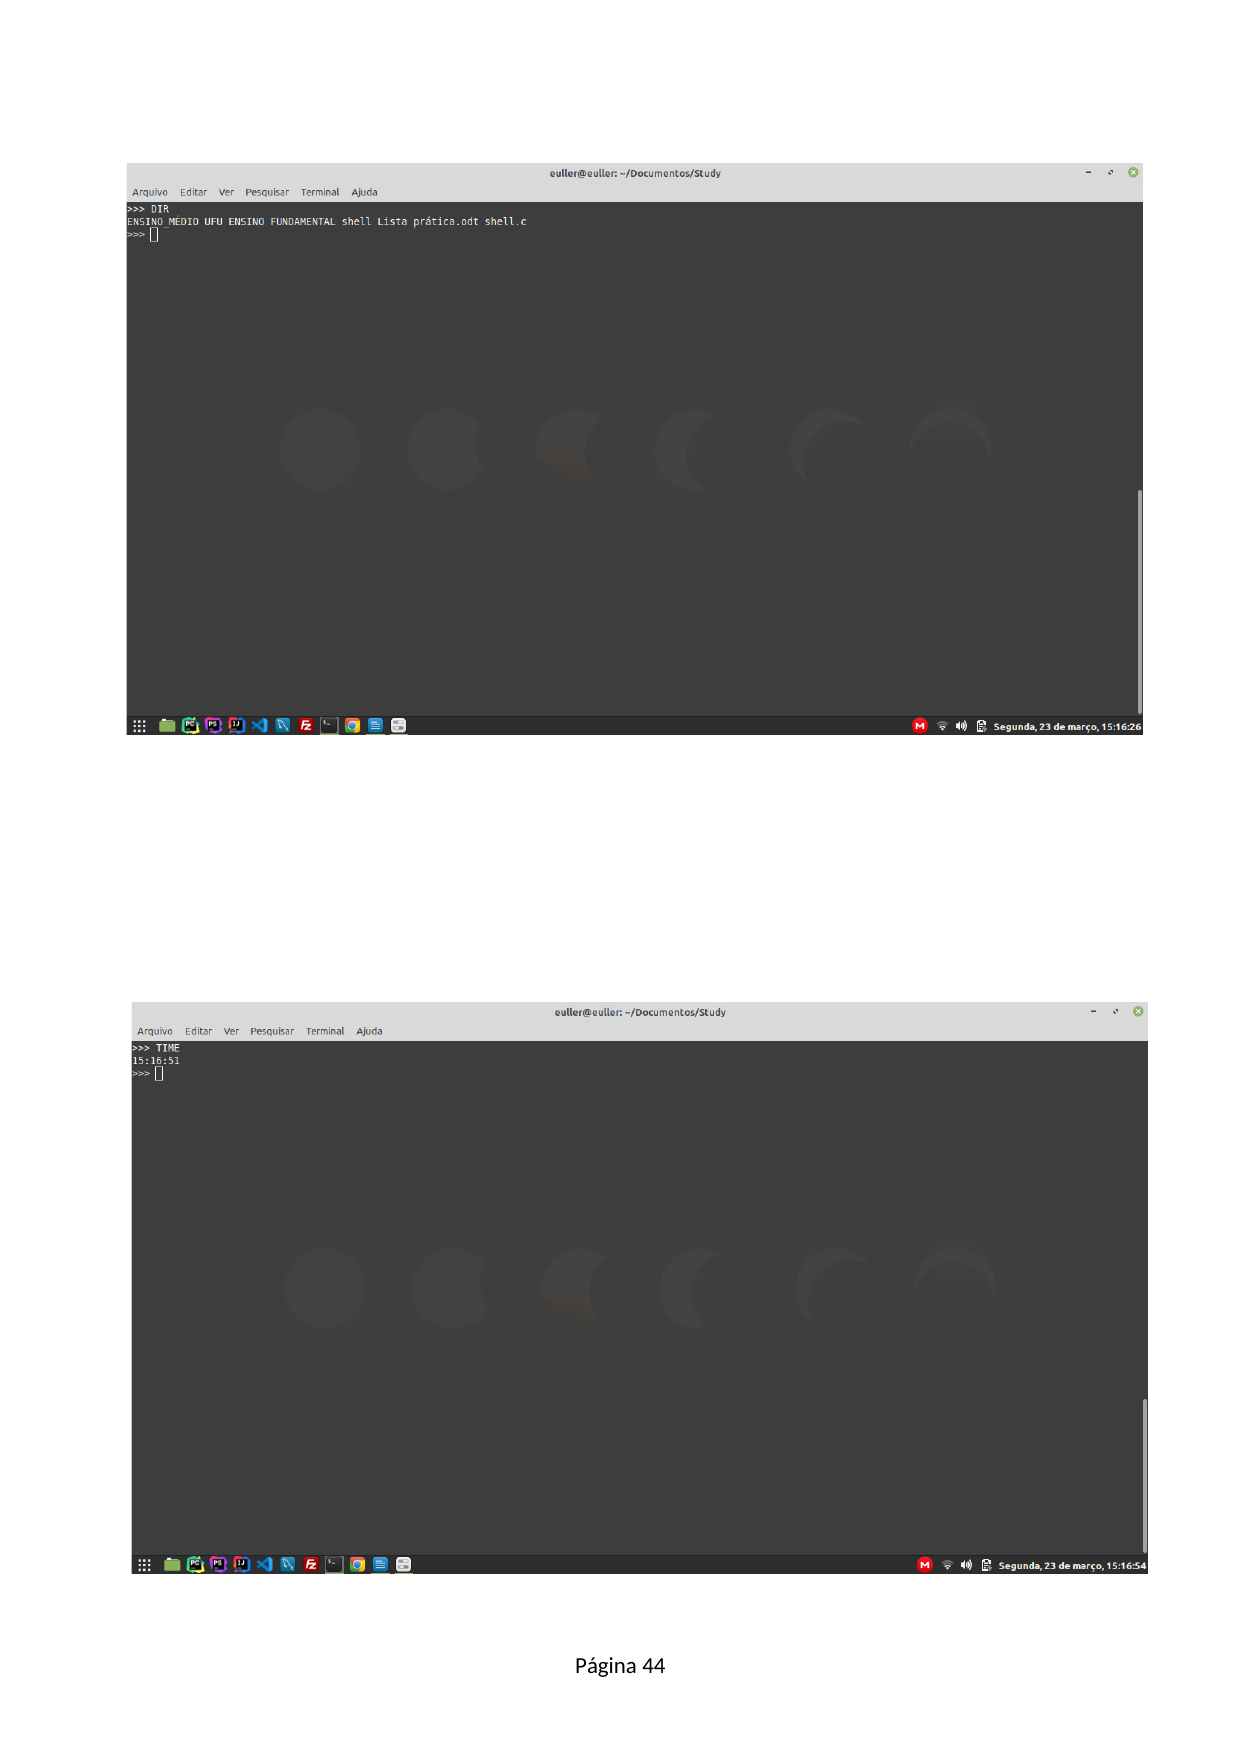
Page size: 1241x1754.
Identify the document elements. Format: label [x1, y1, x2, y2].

picture [131, 1002, 1148, 1574]
picture [126, 163, 1143, 735]
